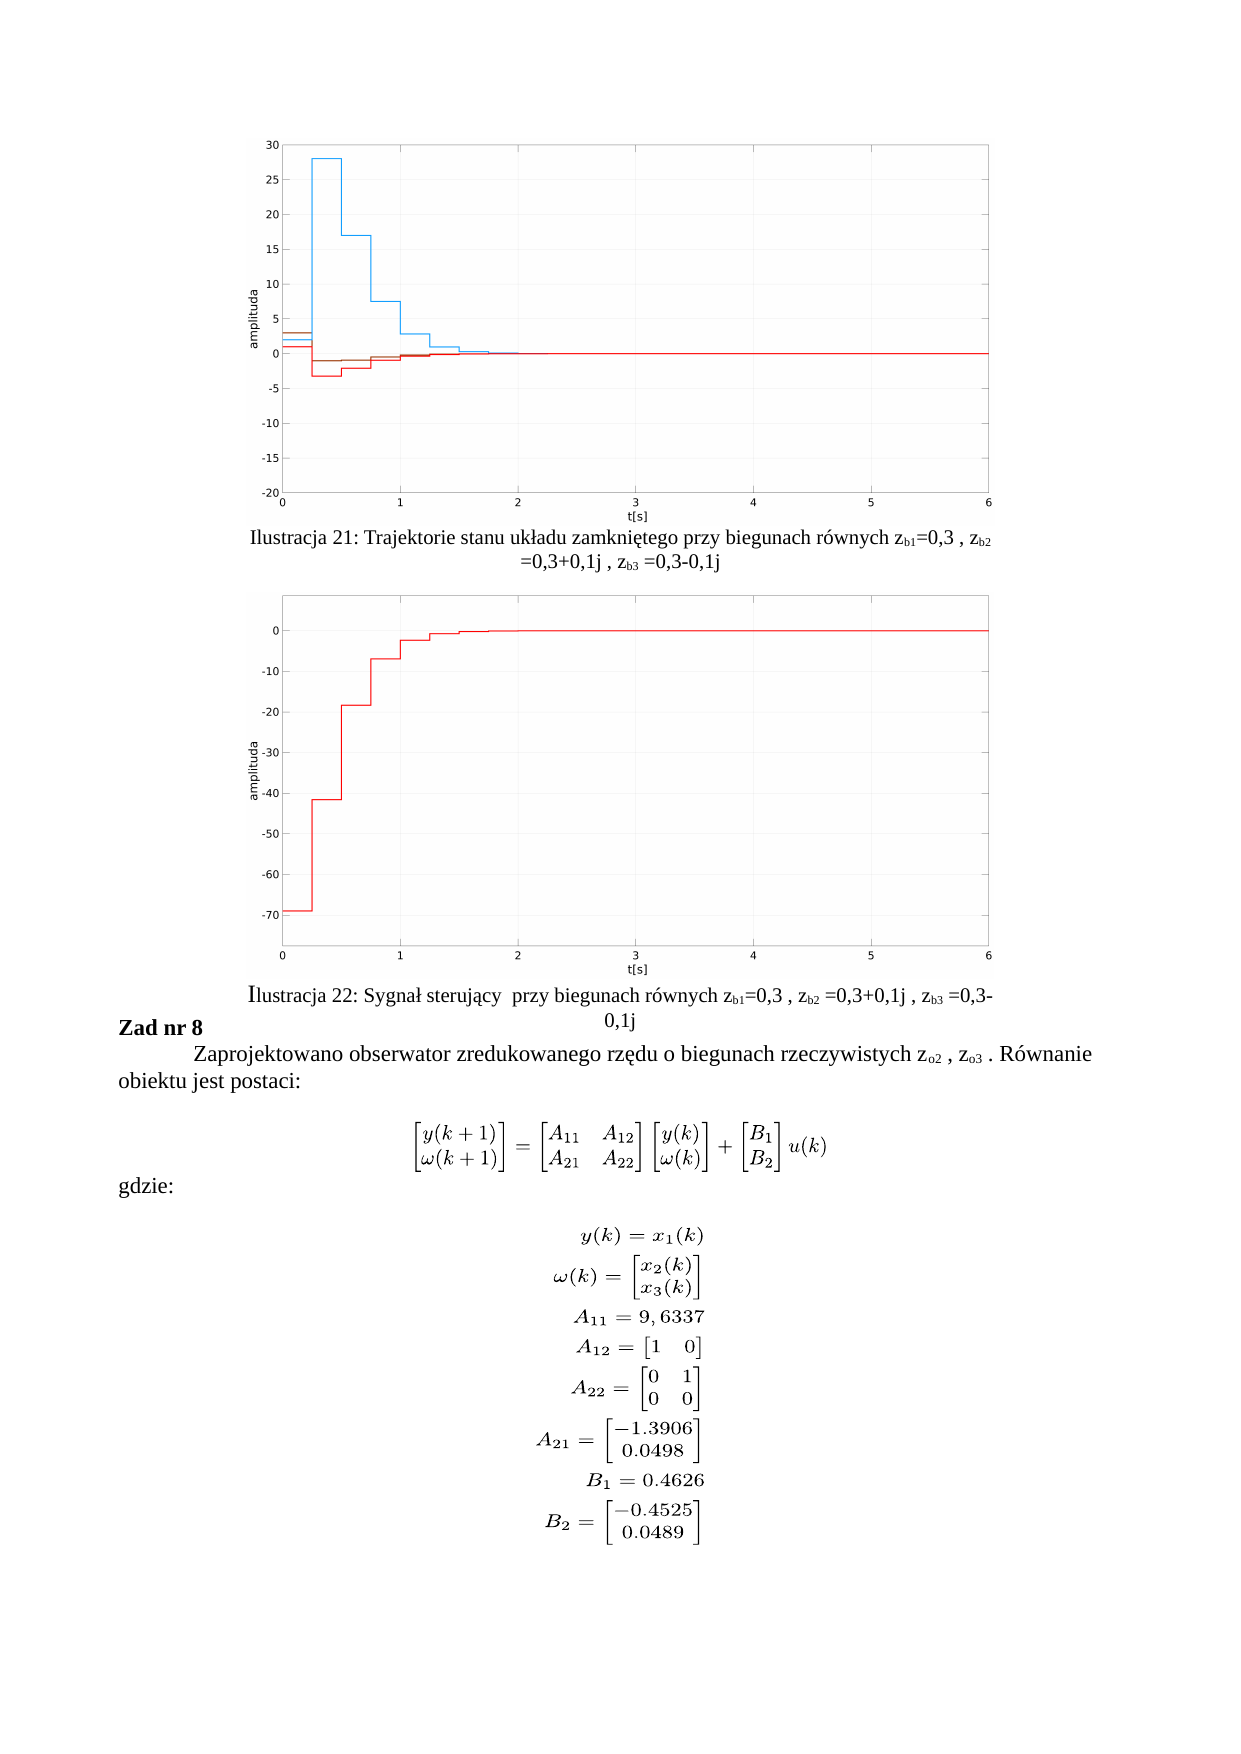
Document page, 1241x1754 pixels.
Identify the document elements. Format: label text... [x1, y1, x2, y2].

text Zaprojektowano obserwator zredukowanego rzędu o biegunach rzeczywistych zo2 , zo3 . Równanie obiektu jest postaci: [118, 1041, 1122, 1093]
text gdzie: [118, 1172, 1122, 1199]
picture [245, 592, 995, 979]
text Ilustracja 22: Sygnał sterujący przy biegunach równych zb1=0,3 , zb2 =0,3+0,1j , zb3 =0,3-0,1j [246, 979, 994, 1032]
text Ilustracja 21: Trajektorie stanu układu zamkniętego przy biegunach równych zb1=0,3 , zb2 =0,3+0,1j , zb3 =0,3-0,1j [246, 526, 995, 573]
picture [245, 138, 995, 526]
text Zad nr 8 [118, 1014, 1122, 1041]
